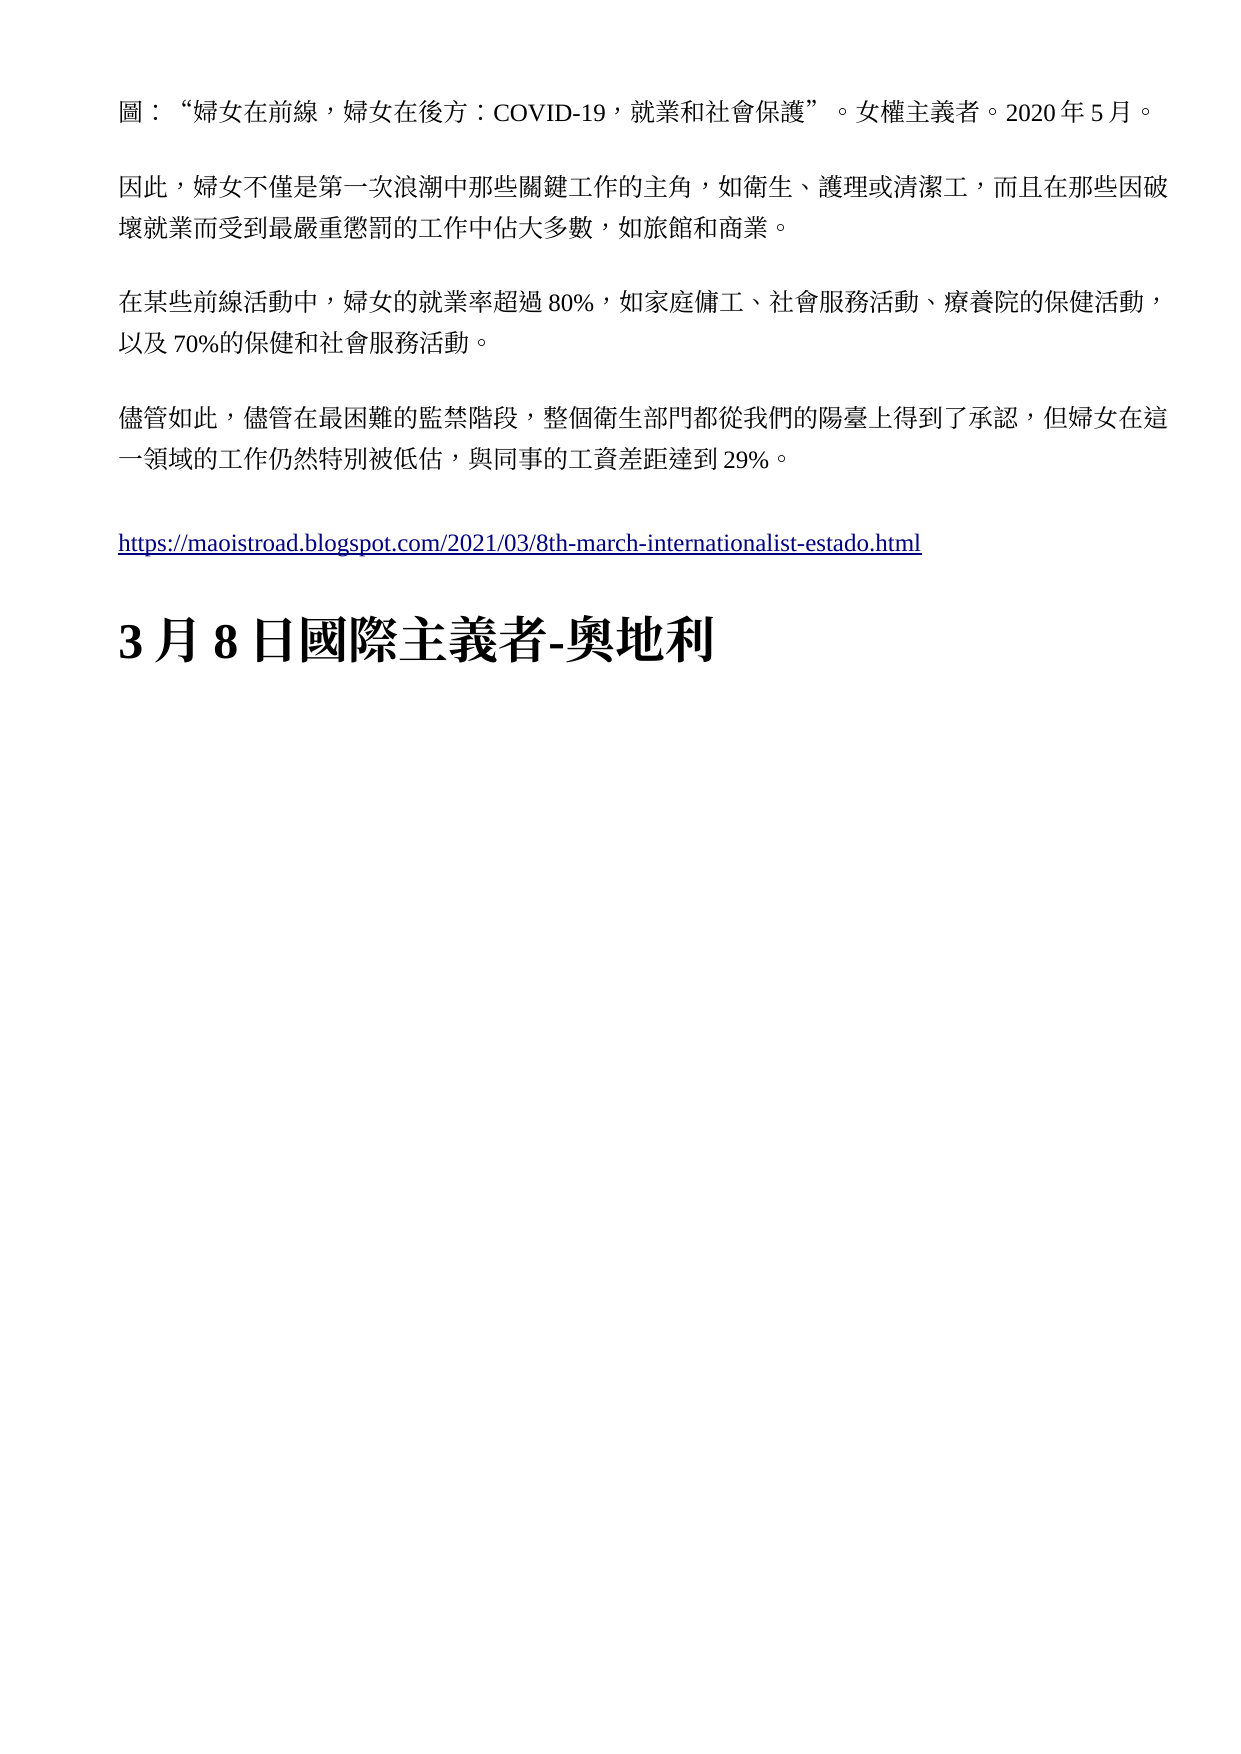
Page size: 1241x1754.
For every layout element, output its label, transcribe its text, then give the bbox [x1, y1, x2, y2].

text 2021年3月6日23:41:00-08:00 毛主義者 [地]https://pmltrabajadores.org/wp-content/uploads/2021/03/graf-1.png'，'https://pmltrabajadores.org/wp-content/uploads/2021/03/graf3.png'，'https://pmltrabajadores.org/wp-content/uploads/2021/03/graf2.png'，'https://pmltrabajadores.org/wp-content/uploads/2021/03/graf4.png'，'https://pmltrabajadores.org/wp-content/uploads/2021/03/graf5.png“，“哦。https://pmltrabajadores.org/wp-content/uploads/2021/03/graf6-1.png'，'https://pmltrabajadores.org/wp-content/uploads/2020/09/new logo pmlt table-de-work-1-e160095168634.png'，'https://www.blogger.com/static/v1/widgets/629644797-widgets.js“] 3月8日國際主義者-西班牙國 資本主義與貧困女性化 2021年3月5日 在該制度下，婦女特別脆弱的狀況有幾種表現形式，其中之一是貧窮婦女人數日增。 婦女在資本下的有償工作沒有以任何形式 我們從家務勞動中解脫出來，卻把工作的重擔扛在肩上。 家庭的生殖能力，同時為我們保留了一個特別不穩定的工作世界。 婦女在家中免費或報酬很低的生殖工作意味著勞動力的再生產，不僅在日常生活中，而且在純粹的世代方面，創造新的勞動力。不可否認，女性化的家務勞動在資本主義制度下是必要的，以確保新的剩餘價值的提取，從而確保資本的再生產。 但是，除了家務勞動外，還必須分析家庭外的領域和婦女進入工作世界的機會。自工業革命以來，婦女被納入社會生產領域，但在經濟危機期間，她們總是被貶低到低收入、不穩定和破壞率高的工作中，不僅增加了無產階級的隊伍，而且增加了工業後備軍的隊伍。 然而，融入工作環境並沒有減輕他們的家庭負擔和責任，而是增加了家庭內外的工作，被迫從事今天被稱為雙工制的工作。因此，婦女在家庭和非家庭兩級被資本雙重剝削。 必須強調婦女從事不穩定和不穩定工作的問題。所謂的貧困女性化不僅是對貧困女性化本身的迴應，而且是對導致貧困的許多其他方面的女性化的迴應，例如部分和臨時工作、第三產業和分包、工資差距、無酬工作和失業等。職業婦女往往被迫接受工資和工作條件更差的工作，以換取靈活性，使她們能夠兼顧家務勞動和有償工作。 “貧困女性化”的概念是1978年在美國由研究人員戴安娜·皮爾斯（Diana Pearce）提出的，她在《貧困女性化：婦女、工作和福利》一書中的研究重點是生活條件惡化（從貧困的角度來看，美國女性戶主家庭的增長（在20多年的時間裡增長了4個百分點）。 因此，貧窮婦女人數日增的定義是：（1）婦女在貧窮人口中占主導地位；（2）存在明顯的性別偏見造成的貧窮原因；（3）婦女貧窮的趨勢；（4）婦女貧窮的可見性，同時考慮到婦女在而不是抽象分析物件。 婦女與貧困，資料。 綜上所述，導致貧困女性化的因素既有不利的勞動力市場條件和雙重工作日（國內外），也有近幾十年來家庭結構的重組。因此，大約85%的單親家庭由婦女為戶主，加上上述工作不穩定和不穩定，使這種家庭模式與貧困率和社會排斥率有很大關係。 這不僅是因為單親家庭的主要養家餬口者是一名婦女，她同時也是一名被迫從事不穩定、不穩定和“靈活”工作的工人，而且這些同樣的工作條件導致並導致社會福利處於不利地位，無法獲得最低生活保障的援助或福利，或不得不使用非繳費性福利。 因此，職業婦女陷入了一種逃避不穩定工作的惡性迴圈，這不僅使她們無法養活依賴家庭單位的人，而且使她們無法獲得最低限度的社會福利，以確保她們的生計，同時也必須放棄更穩定的工作。在一個虛假的靈活性，使他能夠相容的（低）工資的工作與他的無報酬的工作在家裡。 根據資料，這種情況可以非常直觀地表現出來。因此，如INE所示，特別是2018年勞動力調查： 圖：羅莎·費爾南德斯統計是啊。90%的家庭傭工是婦女。338900名婦女，371400名男子。女性失業率比男性失業率高出4%，男性就業率為55%，女性為45%。為了使非全日制工作與照顧受扶養人相協調，95%的人是婦女。263 900名婦女兼職，14 100名男子兼職。工資差距約為23%，導致領取養老金的差距為43%。2019年貧困和社會排斥的風險率也使婦女處於不利地位： 同樣，單親家庭的貧困率飆升至47.9%。這些家庭中84%的戶主是婦女，因此與單親家庭有關的貧困基本上是婦女。 圖：Adecco基金會報告，“所有就業機會，面臨排斥風險的婦女”。2019年3月。 科維德時代的婦女和貧困。 在大流行時期，這種情況只會加劇。由於健康危機造成的情況，婦女，主要是護理工作的責任，是那些在前線接觸病毒最多的人。這就是為什麼Covid-19不僅在經濟上對我們有偏見，而且對我們的健康也有很大的影響。 圖：“婦女在前線，婦女在後方：COVID-19，就業和社會保護”。女權主義者。2020年5月。 根據UGT女權主義者在其報告《婦女在前線，婦女在後方》中收集的資料。COVID-19，“就業和社會保護”，56.16%的艾滋病毒感染者是婦女，20至29歲年齡組每10人中就有7人感染，20至60歲婦女的總體發病率更高。 這一流行病期間的基本工作是女性化程度很高的工作，婦女的就業集中在貿易、保健和社會服務、教育和餐飲業，其中51%的就業婦女在其中一個部門工作。 這一流行病期間的基本工作是女性化程度很高的工作，婦女的就業集中在貿易、保健和社會服務、教育和餐飲業，其中51%的就業婦女在其中一個部門工作。 這一流行病期間的基本工作是女性化程度很高的工作，婦女的就業集中在貿易、保健和社會服務、教育和餐飲業，其中51%的就業婦女在其中一個部門工作。 圖：“婦女在前線，婦女在後方：COVID-19，就業和社會保護”。女權主義者。2020年5月。 因此，婦女不僅是第一次浪潮中那些關鍵工作的主角，如衛生、護理或清潔工，而且在那些因破壞就業而受到最嚴重懲罰的工作中佔大多數，如旅館和商業。 在某些前線活動中，婦女的就業率超過80%，如家庭傭工、社會服務活動、療養院的保健活動，以及70%的保健和社會服務活動。 儘管如此，儘管在最困難的監禁階段，整個衛生部門都從我們的陽臺上得到了承認，但婦女在這一領域的工作仍然特別被低估，與同事的工資差距達到29%。 [118, 59, 1181, 476]
subtitle 3月8日國際主義者-奧地利 [118, 601, 1181, 673]
text https://maoistroad.blogspot.com/2021/03/8th-march-internationalist-estado.html [118, 496, 1181, 557]
